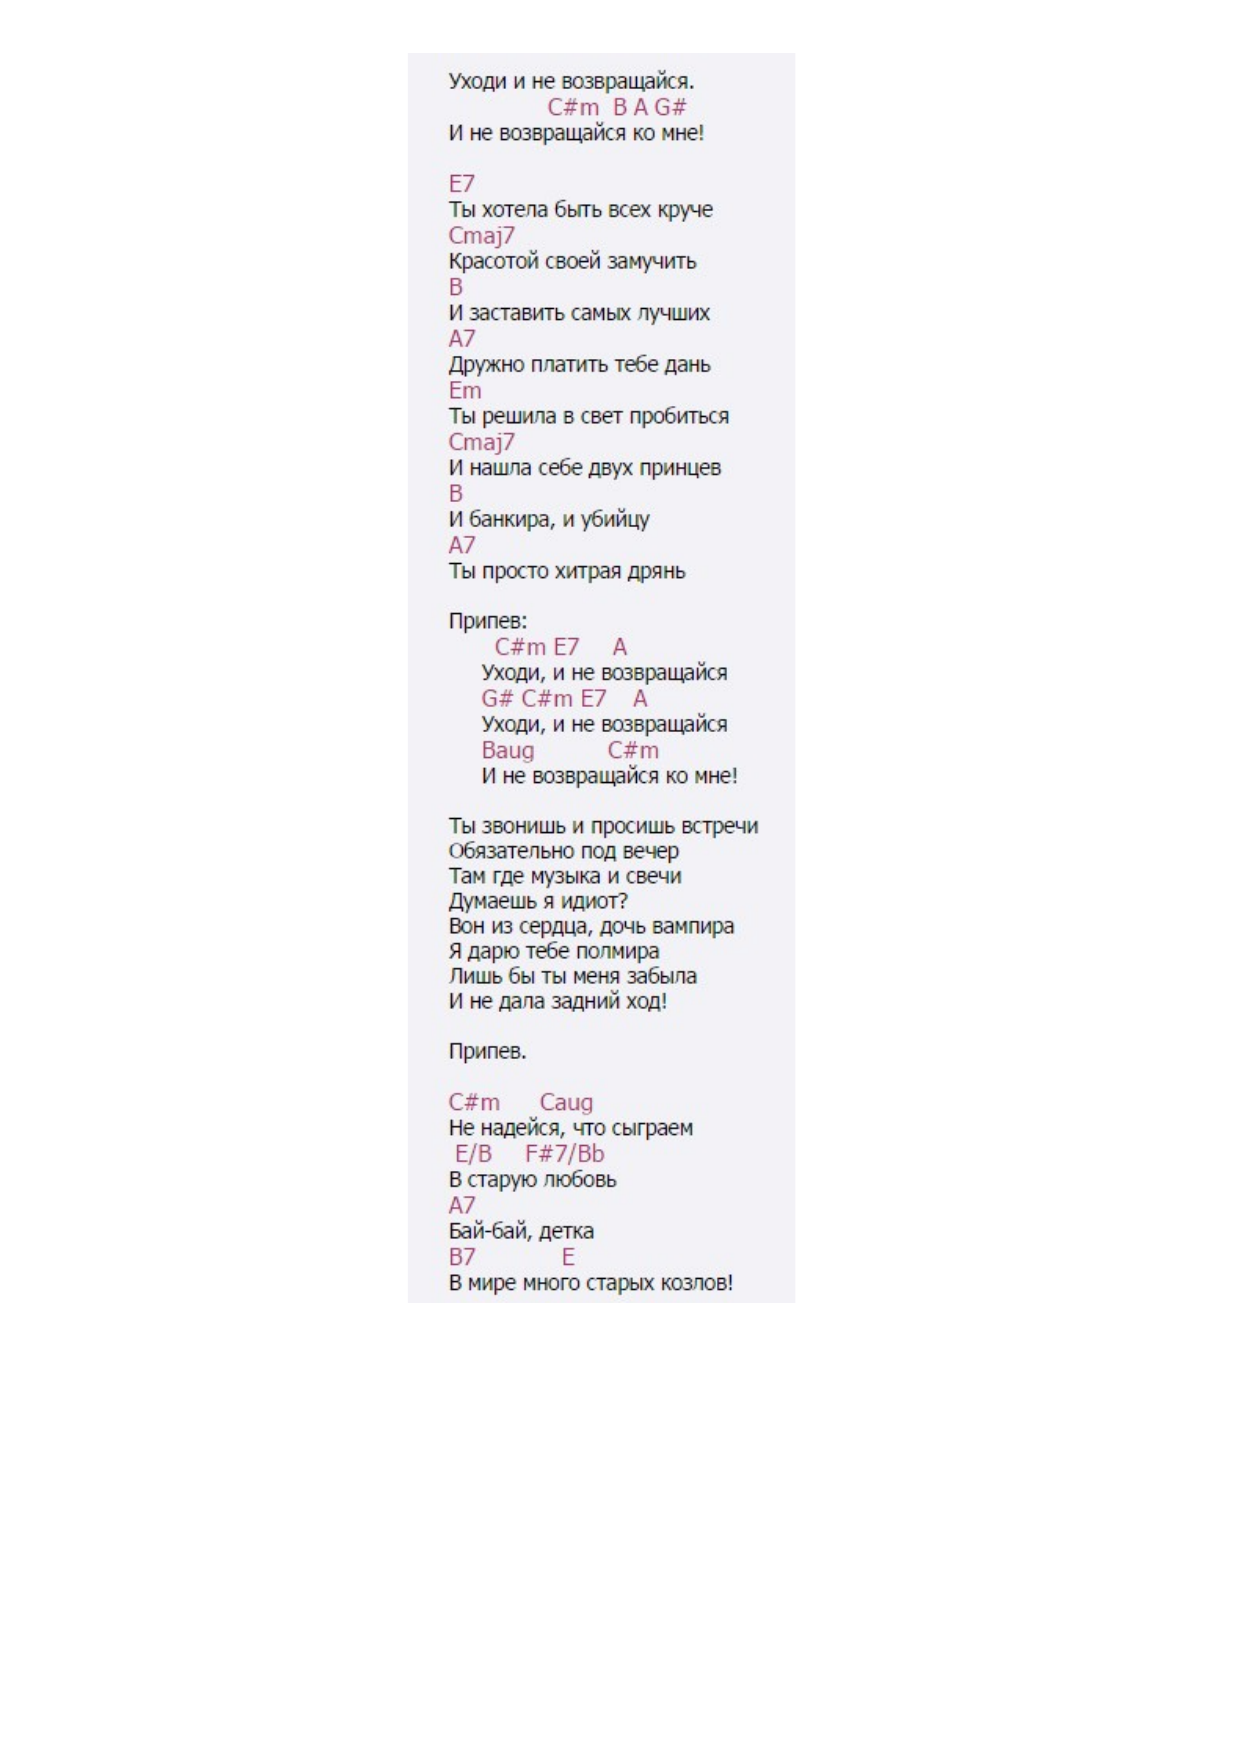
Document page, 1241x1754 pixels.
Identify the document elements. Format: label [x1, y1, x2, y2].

picture [407, 53, 796, 1303]
